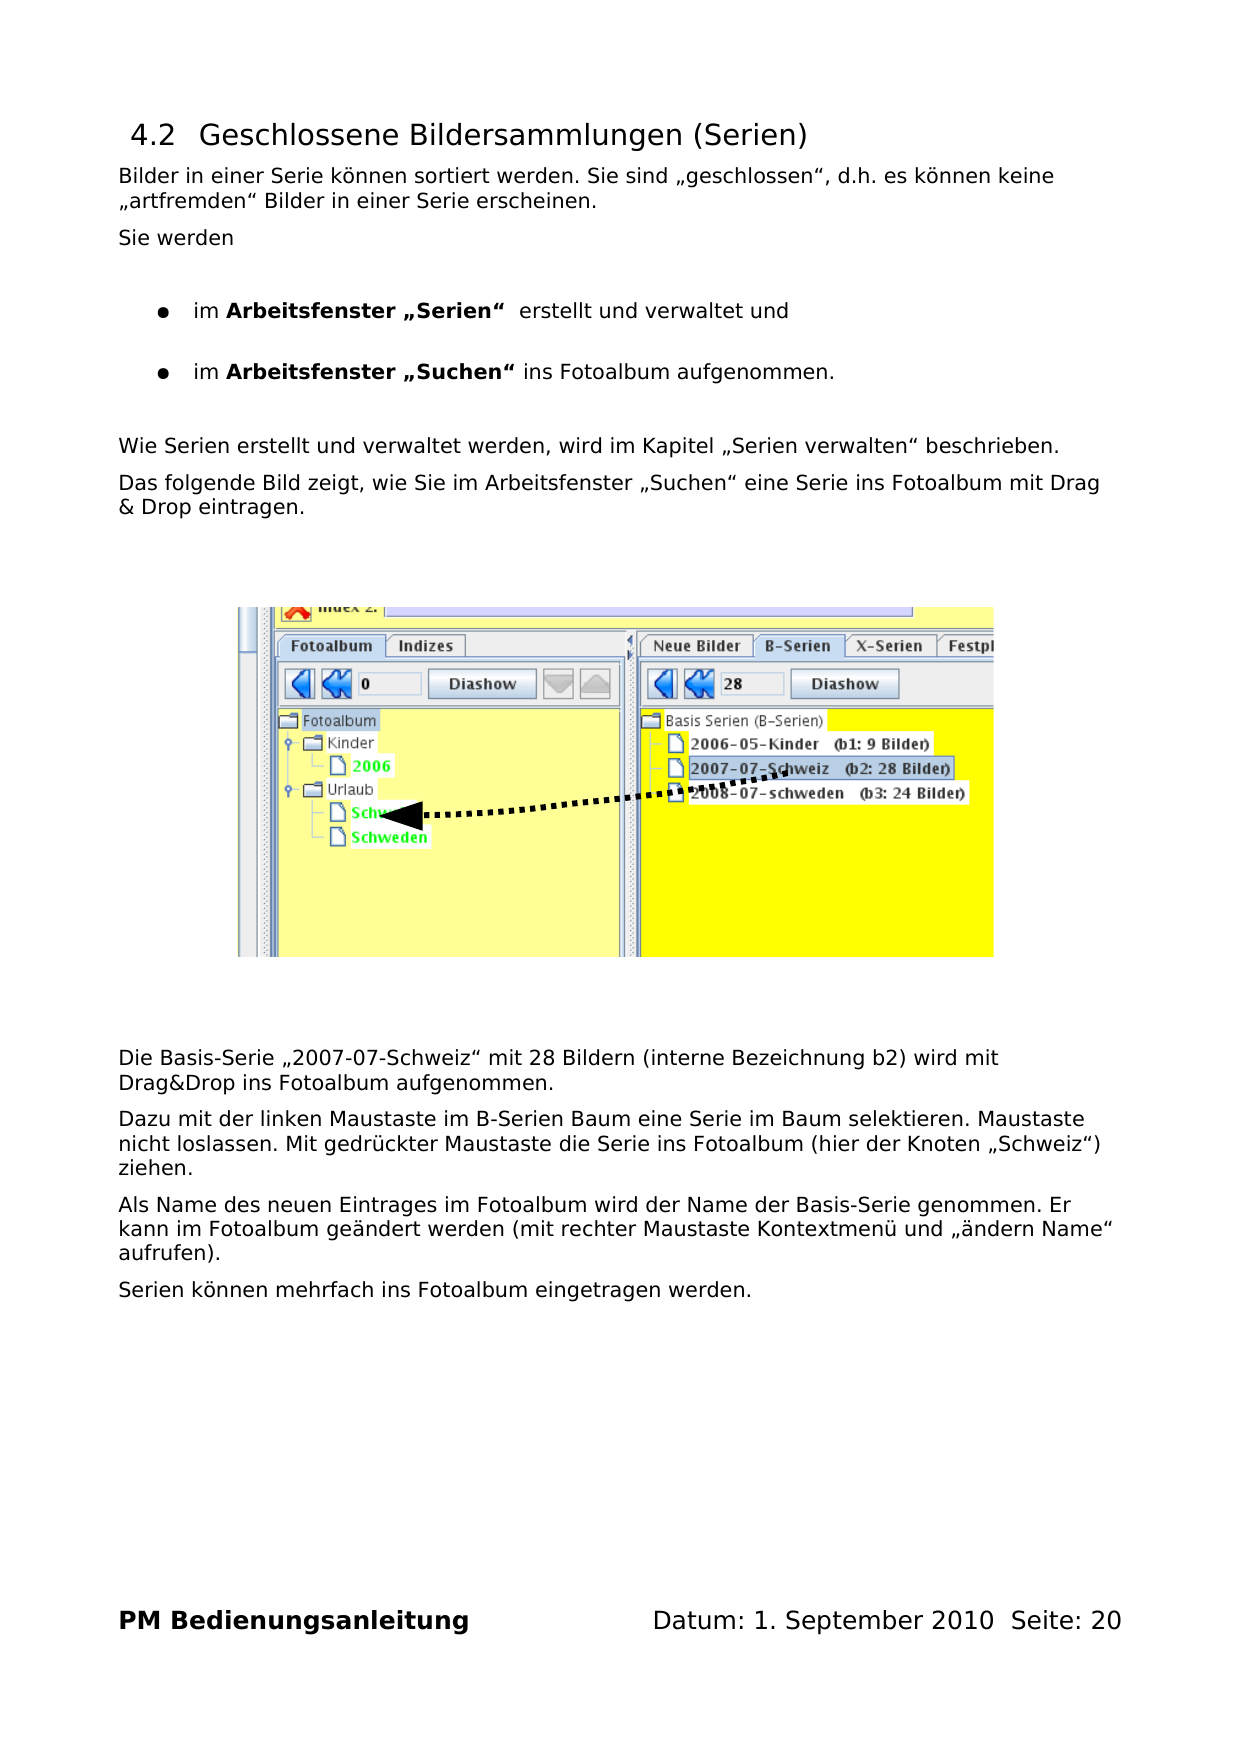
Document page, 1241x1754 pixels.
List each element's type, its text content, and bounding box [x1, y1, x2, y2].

text Wie Serien erstellt und verwaltet werden, wird im Kapitel „Serien verwalten“ beschrieben. [118, 434, 1122, 458]
text Das folgende Bild zeigt, wie Sie im Arbeitsfenster „Suchen“ eine Serie ins Fotoalbum mit Drag & Drop eintragen. [118, 471, 1122, 519]
text Als Name des neuen Eintrages im Fotoalbum wird der Name der Basis-Serie genommen. Er kann im Fotoalbum geändert werden (mit rechter Maustaste Kontextmenü und „ändern Name“ aufrufen). [118, 1193, 1122, 1266]
text Serien können mehrfach ins Fotoalbum eingetragen werden. [118, 1278, 1122, 1302]
subtitle Geschlossene Bildersammlungen (Serien) [130, 118, 1122, 152]
picture [237, 607, 994, 957]
list im Arbeitsfenster „Serien“ erstellt und verwaltet und [156, 299, 1122, 348]
text Die Basis-Serie „2007-07-Schweiz“ mit 28 Bildern (interne Bezeichnung b2) wird mit Drag&Drop ins Fotoalbum aufgenommen. [118, 1046, 1122, 1095]
text Bilder in einer Serie können sortiert werden. Sie sind „geschlossen“, d.h. es können keine „artfremden“ Bilder in einer Serie erscheinen. [118, 164, 1122, 213]
text Sie werden [118, 226, 1122, 250]
text Dazu mit der linken Maustaste im B-Serien Baum eine Serie im Baum selektieren. Maustaste nicht loslassen. Mit gedrückter Maustaste die Serie ins Fotoalbum (hier der Knoten „Schweiz“) ziehen. [118, 1107, 1122, 1180]
list im Arbeitsfenster „Suchen“ ins Fotoalbum aufgenommen. [156, 360, 1122, 384]
